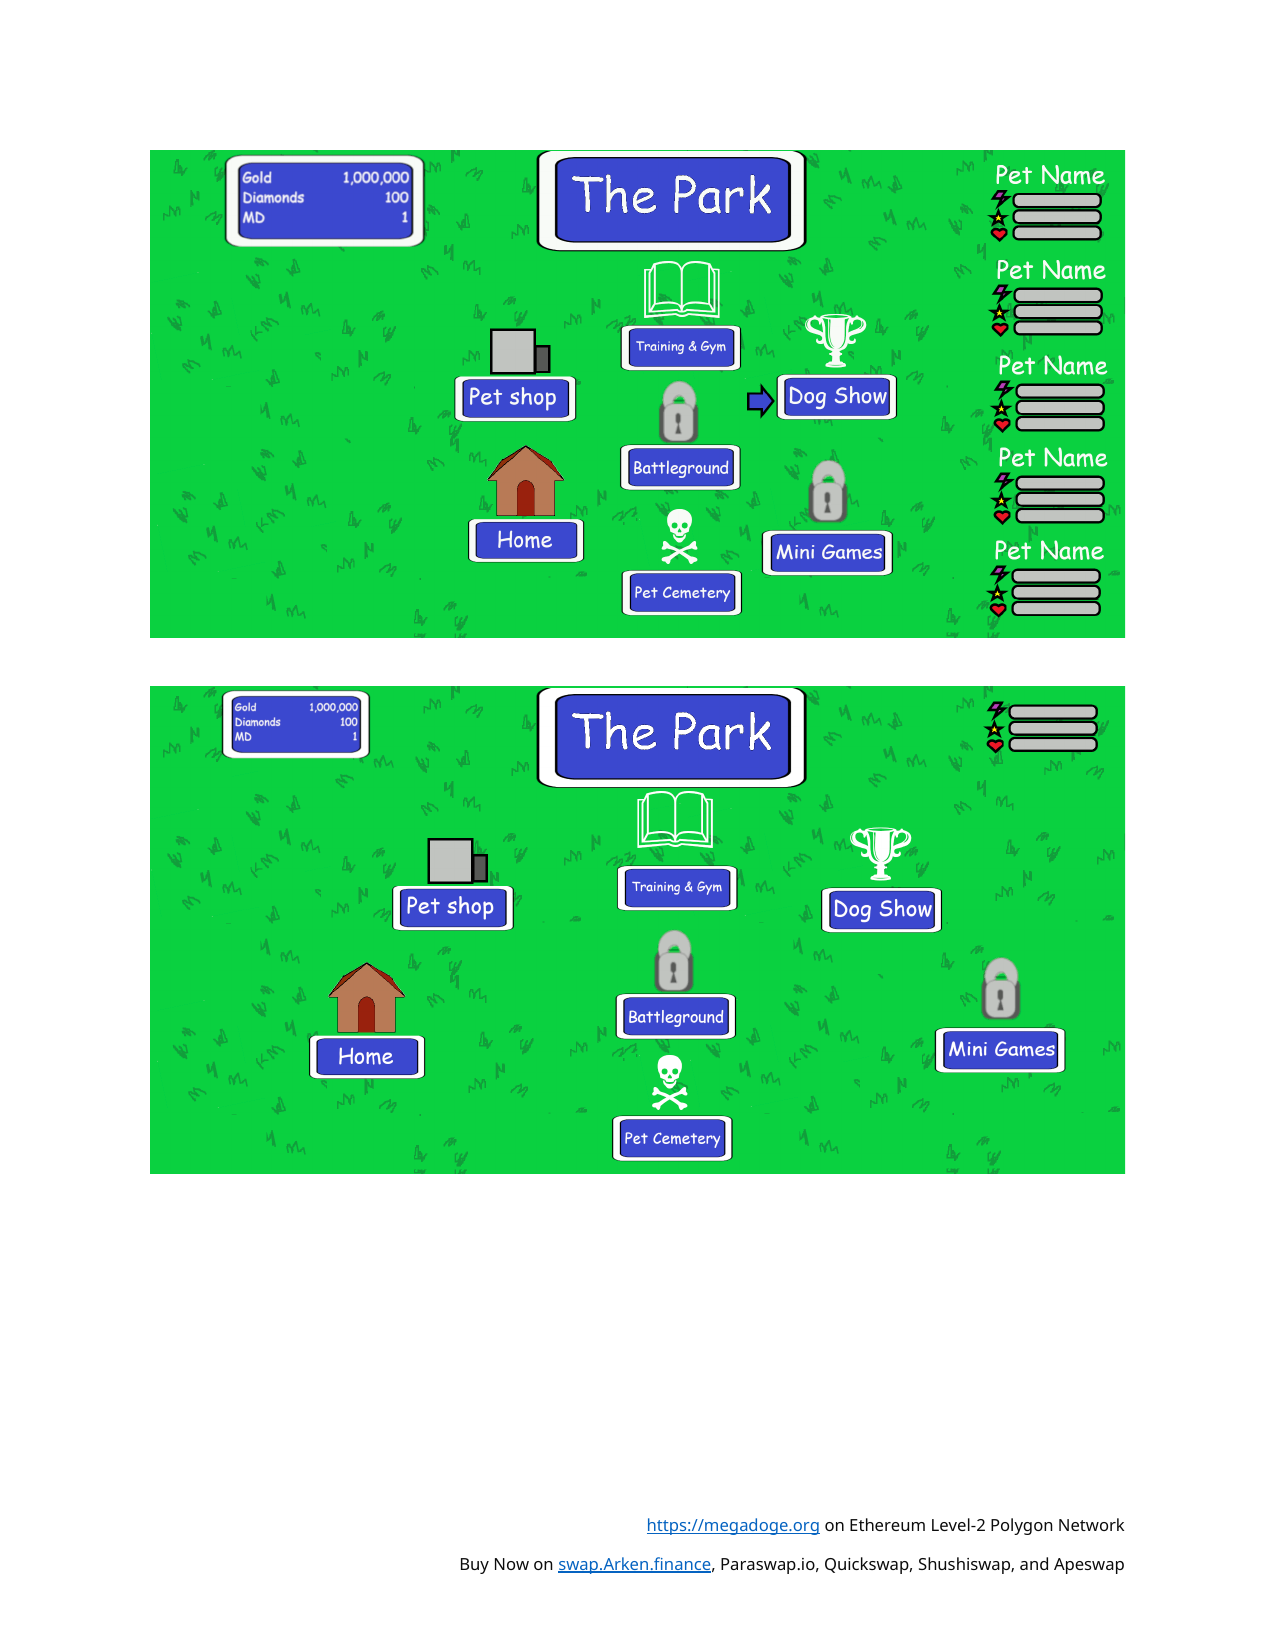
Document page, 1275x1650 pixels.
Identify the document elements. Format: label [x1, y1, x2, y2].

picture [150, 150, 1125, 638]
picture [150, 686, 1125, 1174]
